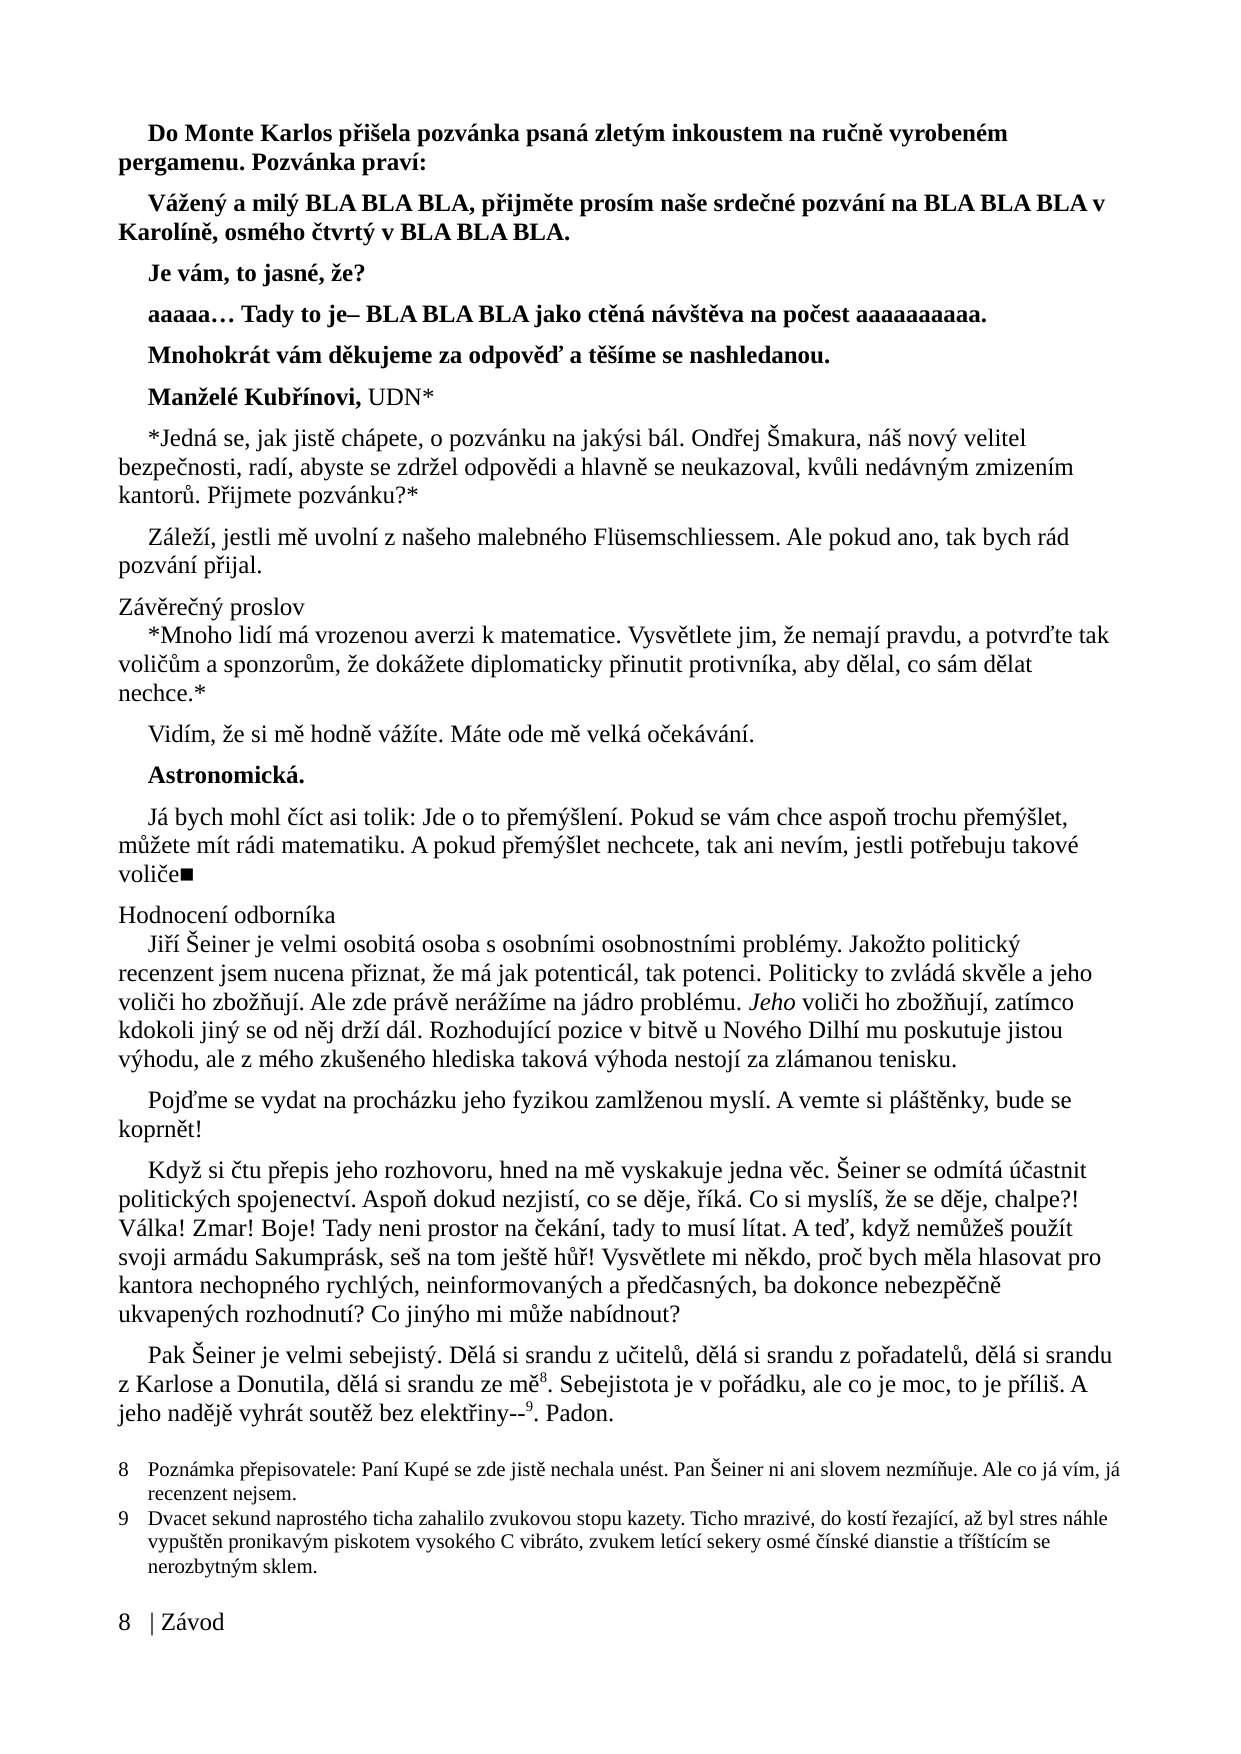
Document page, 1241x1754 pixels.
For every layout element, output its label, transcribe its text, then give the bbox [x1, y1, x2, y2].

text Pojďme se vydat na procházku jeho fyzikou zamlženou myslí. A vemte si pláštěnky, bude se koprnět! [118, 1086, 1122, 1143]
text Dvacet sekund naprostého ticha zahalilo zvukovou stopu kazety. Ticho mrazivé, do kostí řezající, až byl stres náhle vypuštěn pronikavým piskotem vysokého C vibráto, zvukem letící sekery osmé čínské dianstie a tříštícím se nerozbytným sklem. [118, 1505, 1122, 1578]
text Mnohokrát vám děkujeme za odpověď a těšíme se nashledanou. [118, 341, 1122, 369]
text aaaaa… Tady to je– BLA BLA BLA jako ctěná návštěva na počest aaaaaaaaaa. [118, 299, 1122, 328]
text Do Monte Karlos přišela pozvánka psaná zletým inkoustem na ručně vyrobeném pergamenu. Pozvánka praví: [118, 118, 1122, 176]
text *Mnoho lidí má vrozenou averzi k matematice. Vysvětlete jim, že nemají pravdu, a potvrďte tak voličům a sponzorům, že dokážete diplomaticky přinutit protivníka, aby dělal, co sám dělat nechce.* [118, 621, 1122, 707]
text Já bych mohl číct asi tolik: Jde o to přemýšlení. Pokud se vám chce aspoň trochu přemýšlet, můžete mít rádi matematiku. A pokud přemýšlet nechcete, tak ani nevím, jestli potřebuju takové voliče■ [118, 802, 1122, 888]
text Manželé Kubřínovi, UDN* [118, 382, 1122, 411]
text Pak Šeiner je velmi sebejistý. Dělá si srandu z učitelů, dělá si srandu z pořadatelů, dělá si srandu z Karlose a Donutila, dělá si srandu ze mě. Sebejistota je v pořádku, ale co je moc, to je příliš. A jeho nadějě vyhrát soutěž bez elektřiny--. Padon. [118, 1341, 1122, 1427]
text Jiří Šeiner je velmi osobitá osoba s osobními osobnostními problémy. Jakožto politický recenzent jsem nucena přiznat, že má jak potenticál, tak potenci. Politicky to zvládá skvěle a jeho voliči ho zbožňují. Ale zde právě nerážíme na jádro problému. Jeho voliči ho zbožňují, zatímco kdokoli jiný se od něj drží dál. Rozhodující pozice v bitvě u Nového Dilhí mu poskutuje jistou výhodu, ale z mého zkušeného hlediska taková výhoda nestojí za zlámanou tenisku. [118, 929, 1122, 1073]
text Vidím, že si mě hodně vážíte. Máte ode mě velká očekávání. [118, 719, 1122, 748]
subtitle Závěrečný proslov [118, 592, 1122, 621]
text Poznámka přepisovatele: Paní Kupé se zde jistě nechala unést. Pan Šeiner ni ani slovem nezmíňuje. Ale co já vím, já recenzent nejsem. [118, 1457, 1122, 1505]
text Astronomická. [118, 761, 1122, 789]
subtitle Hodnocení odborníka [118, 901, 1122, 929]
text Vážený a milý BLA BLA BLA, přijměte prosím naše srdečné pozvání na BLA BLA BLA v Karolíně, osmého čtvrtý v BLA BLA BLA. [118, 188, 1122, 246]
text Je vám, to jasné, že? [118, 258, 1122, 287]
text *Jedná se, jak jistě chápete, o pozvánku na jakýsi bál. Ondřej Šmakura, náš nový velitel bezpečnosti, radí, abyste se zdržel odpovědi a hlavně se neukazoval, kvůli nedávným zmizením kantorů. Přijmete pozvánku?* [118, 423, 1122, 509]
text Záleží, jestli mě uvolní z našeho malebného Flüsemschliessem. Ale pokud ano, tak bych rád pozvání přijal. [118, 522, 1122, 579]
text Když si čtu přepis jeho rozhovoru, hned na mě vyskakuje jedna věc. Šeiner se odmítá účastnit politických spojenectví. Aspoň dokud nezjistí, co se děje, říká. Co si myslíš, že se děje, chalpe?! Válka! Zmar! Boje! Tady neni prostor na čekání, tady to musí lítat. A teď, když nemůžeš použít svoji armádu Sakumprásk, seš na tom ještě hůř! Vysvětlete mi někdo, proč bych měla hlasovat pro kantora nechopného rychlých, neinformovaných a předčasných, ba dokonce nebezpěčně ukvapených rozhodnutí? Co jinýho mi může nabídnout? [118, 1156, 1122, 1328]
